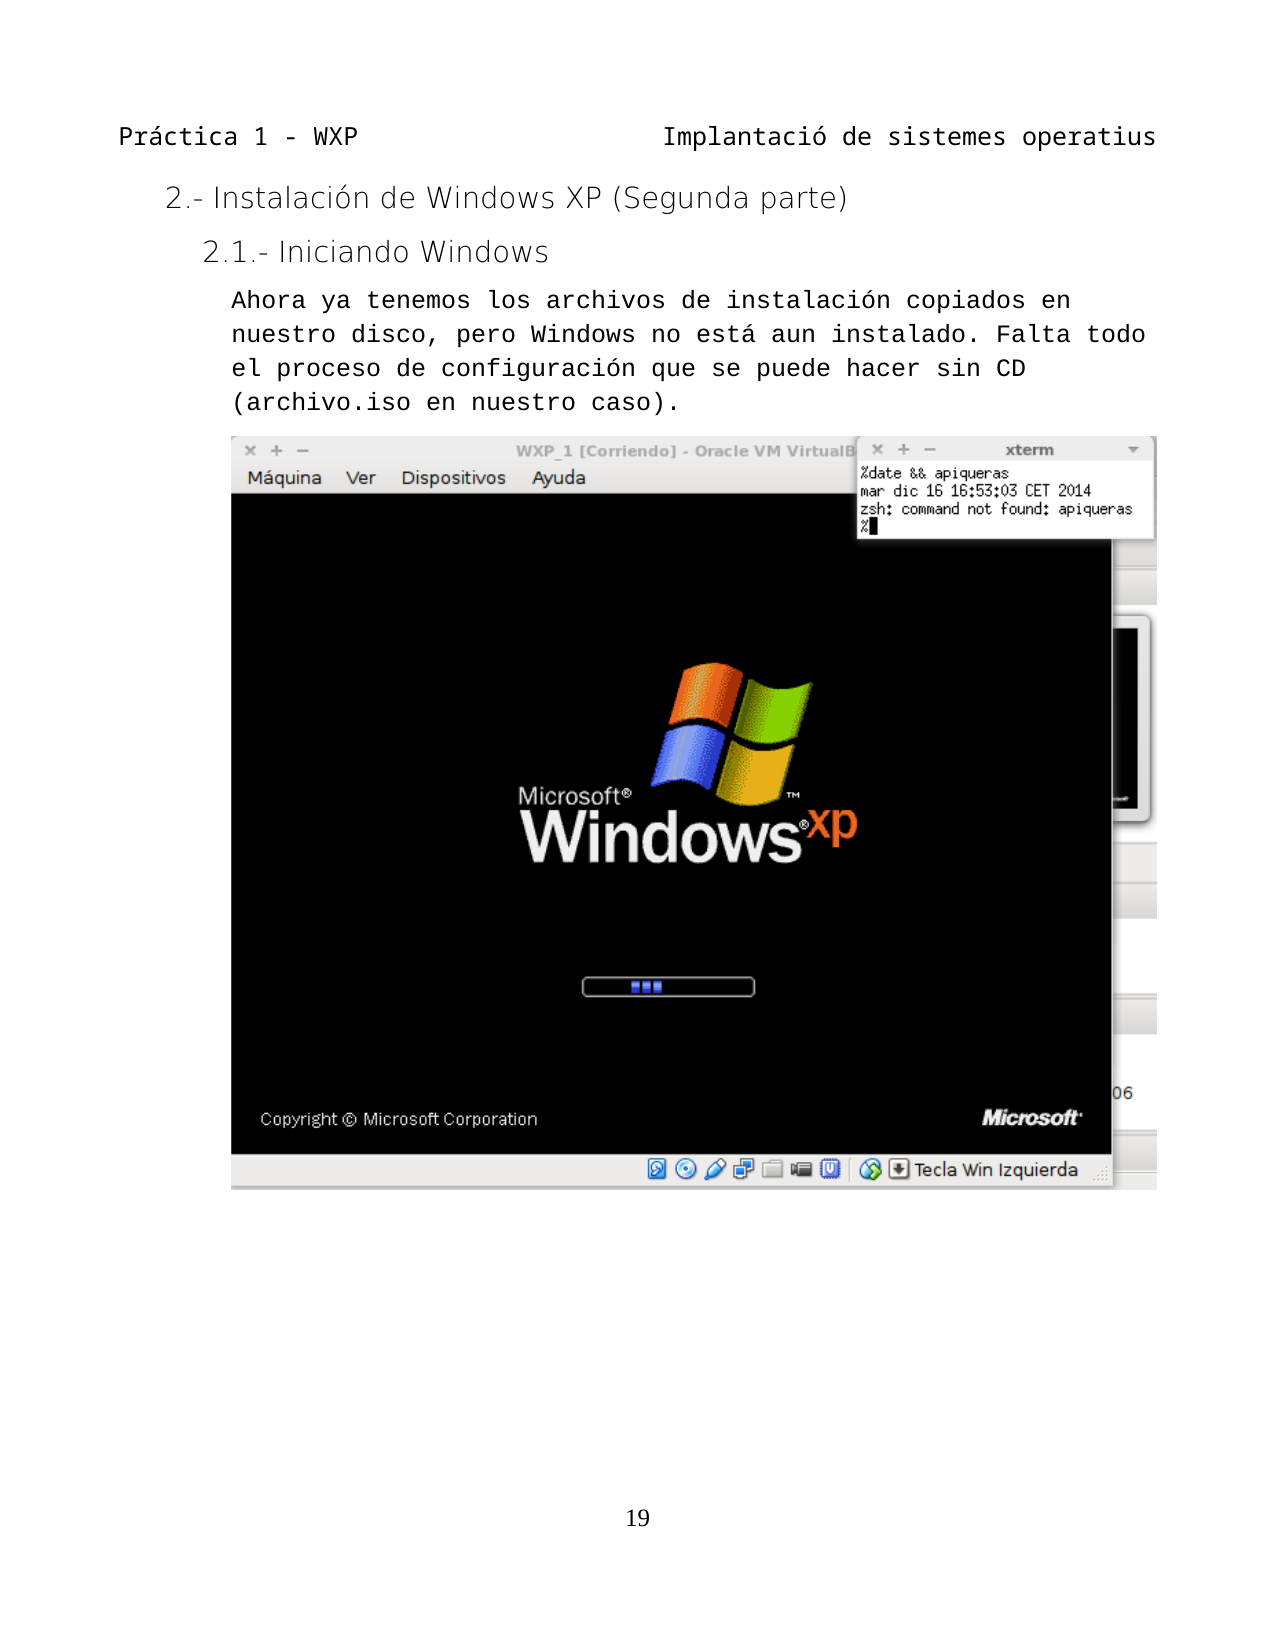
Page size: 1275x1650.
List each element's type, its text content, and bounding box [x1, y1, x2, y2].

text Ahora ya tenemos los archivos de instalación copiados en nuestro disco, pero Windows no está aun instalado. Falta todo el proceso de configuración que se puede hacer sin CD (archivo.iso en nuestro caso). [231, 288, 1157, 418]
list Instalación de Windows XP (Segunda parte) [156, 182, 1157, 216]
picture [231, 436, 1157, 1190]
list Iniciando Windows [193, 235, 1157, 269]
